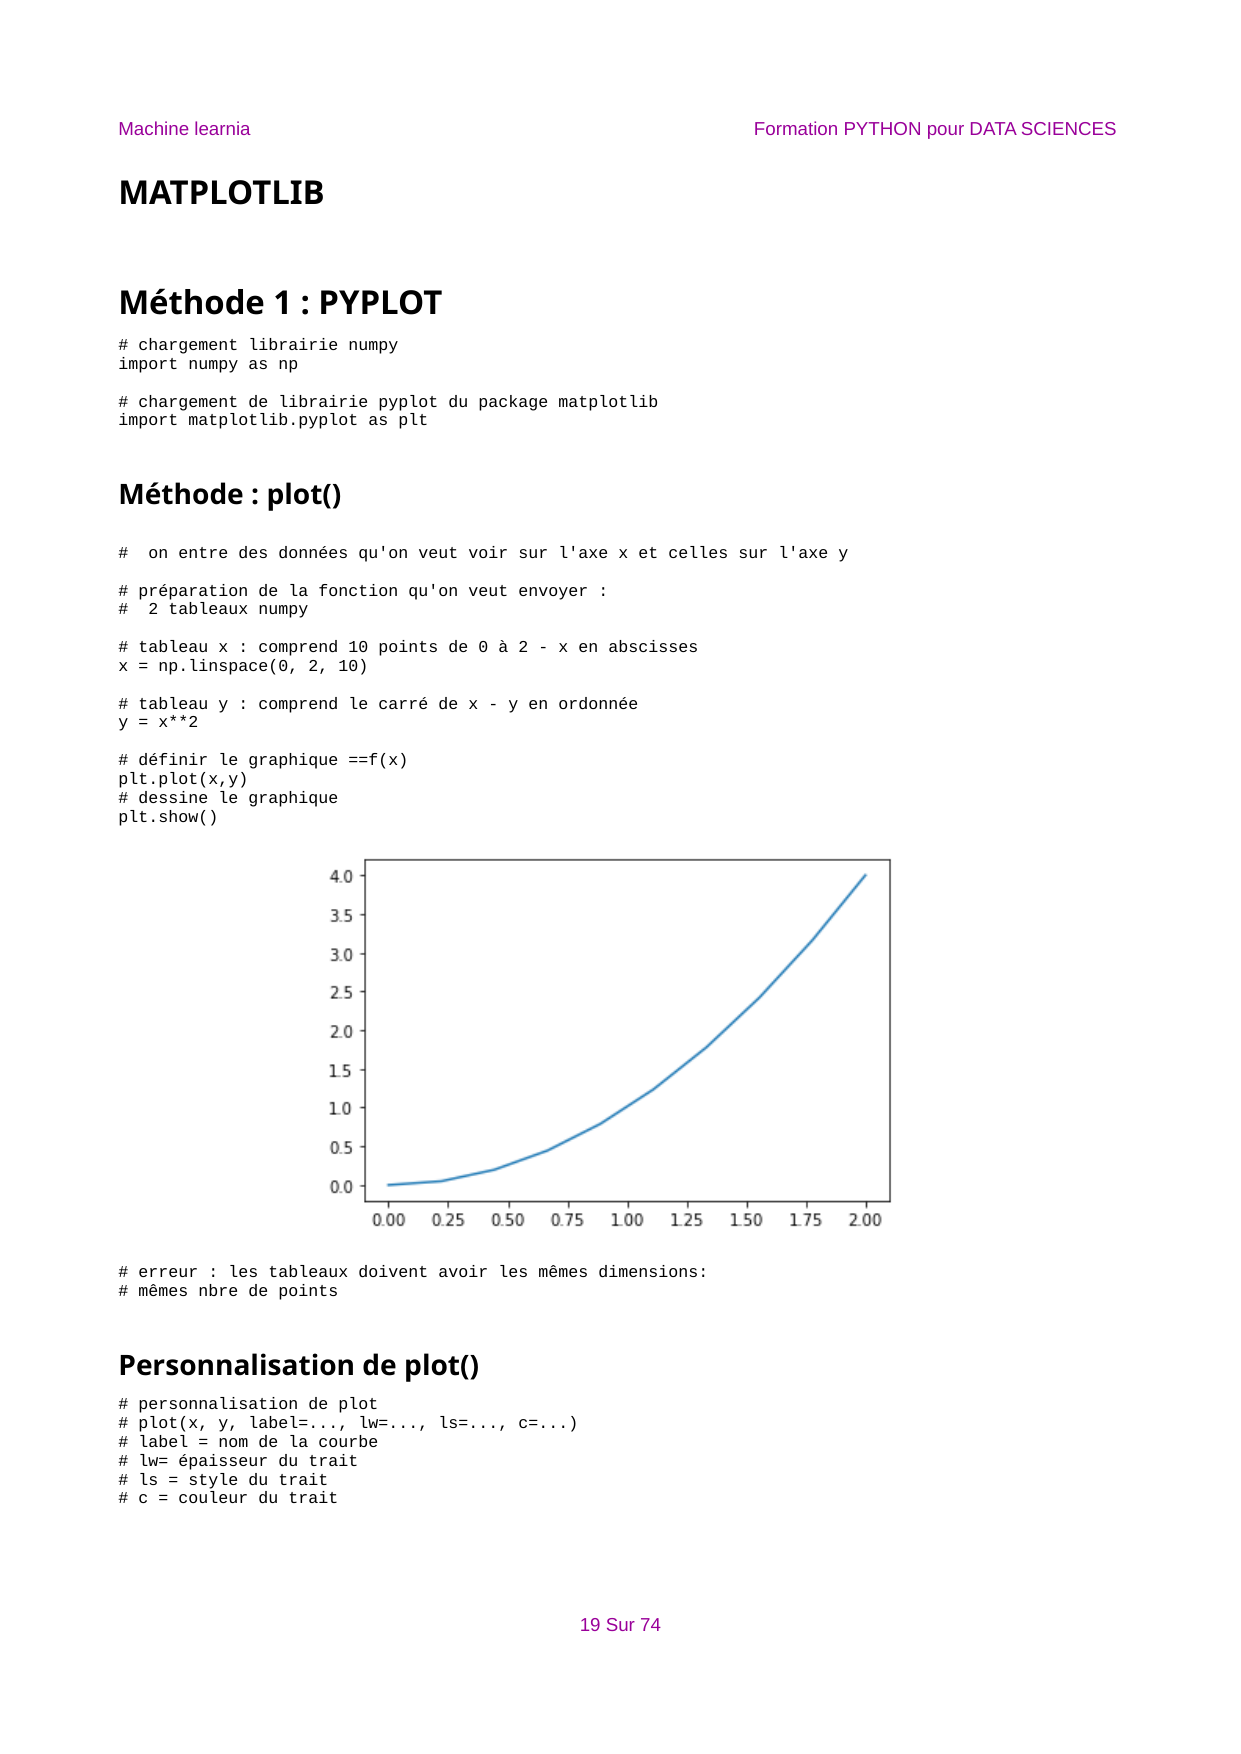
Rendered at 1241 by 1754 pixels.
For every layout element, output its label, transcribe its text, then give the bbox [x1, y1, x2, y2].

text import matplotlib.pyplot as plt [118, 412, 1122, 431]
text # chargement de librairie pyplot du package matplotlib [118, 393, 1122, 412]
text # personnalisation de plot [118, 1396, 1122, 1415]
text # préparation de la fonction qu'on veut envoyer : [118, 582, 1122, 601]
text # lw= épaisseur du trait [118, 1452, 1122, 1471]
text plt.show() [118, 808, 1122, 827]
text # label = nom de la courbe [118, 1433, 1122, 1452]
subtitle Méthode : plot() [118, 475, 1122, 513]
subtitle Méthode 1 : PYPLOT [118, 279, 1122, 324]
text # dessine le graphique [118, 789, 1122, 808]
text # c = couleur du trait [118, 1490, 1122, 1509]
text x = np.linspace(0, 2, 10) [118, 657, 1122, 676]
text # plot(x, y, label=..., lw=..., ls=..., c=...) [118, 1415, 1122, 1433]
text import numpy as np [118, 355, 1122, 374]
subtitle Personnalisation de plot() [118, 1345, 1122, 1383]
text # définir le graphique ==f(x) [118, 752, 1122, 771]
text plt.plot(x,y) [118, 771, 1122, 789]
text # tableau y : comprend le carré de x - y en ordonnée [118, 695, 1122, 714]
text # tableau x : comprend 10 points de 0 à 2 - x en abscisses [118, 639, 1122, 657]
subtitle MATPLOTLIB [118, 169, 1122, 214]
text # 2 tableaux numpy [118, 601, 1122, 620]
text # ls = style du trait [118, 1471, 1122, 1490]
picture [316, 850, 924, 1245]
text # on entre des données qu'on veut voir sur l'axe x et celles sur l'axe y [118, 544, 1122, 563]
text # erreur : les tableaux doivent avoir les mêmes dimensions: [118, 1263, 1122, 1282]
text y = x**2 [118, 714, 1122, 733]
text # chargement librairie numpy [118, 337, 1122, 355]
text # mêmes nbre de points [118, 1282, 1122, 1301]
